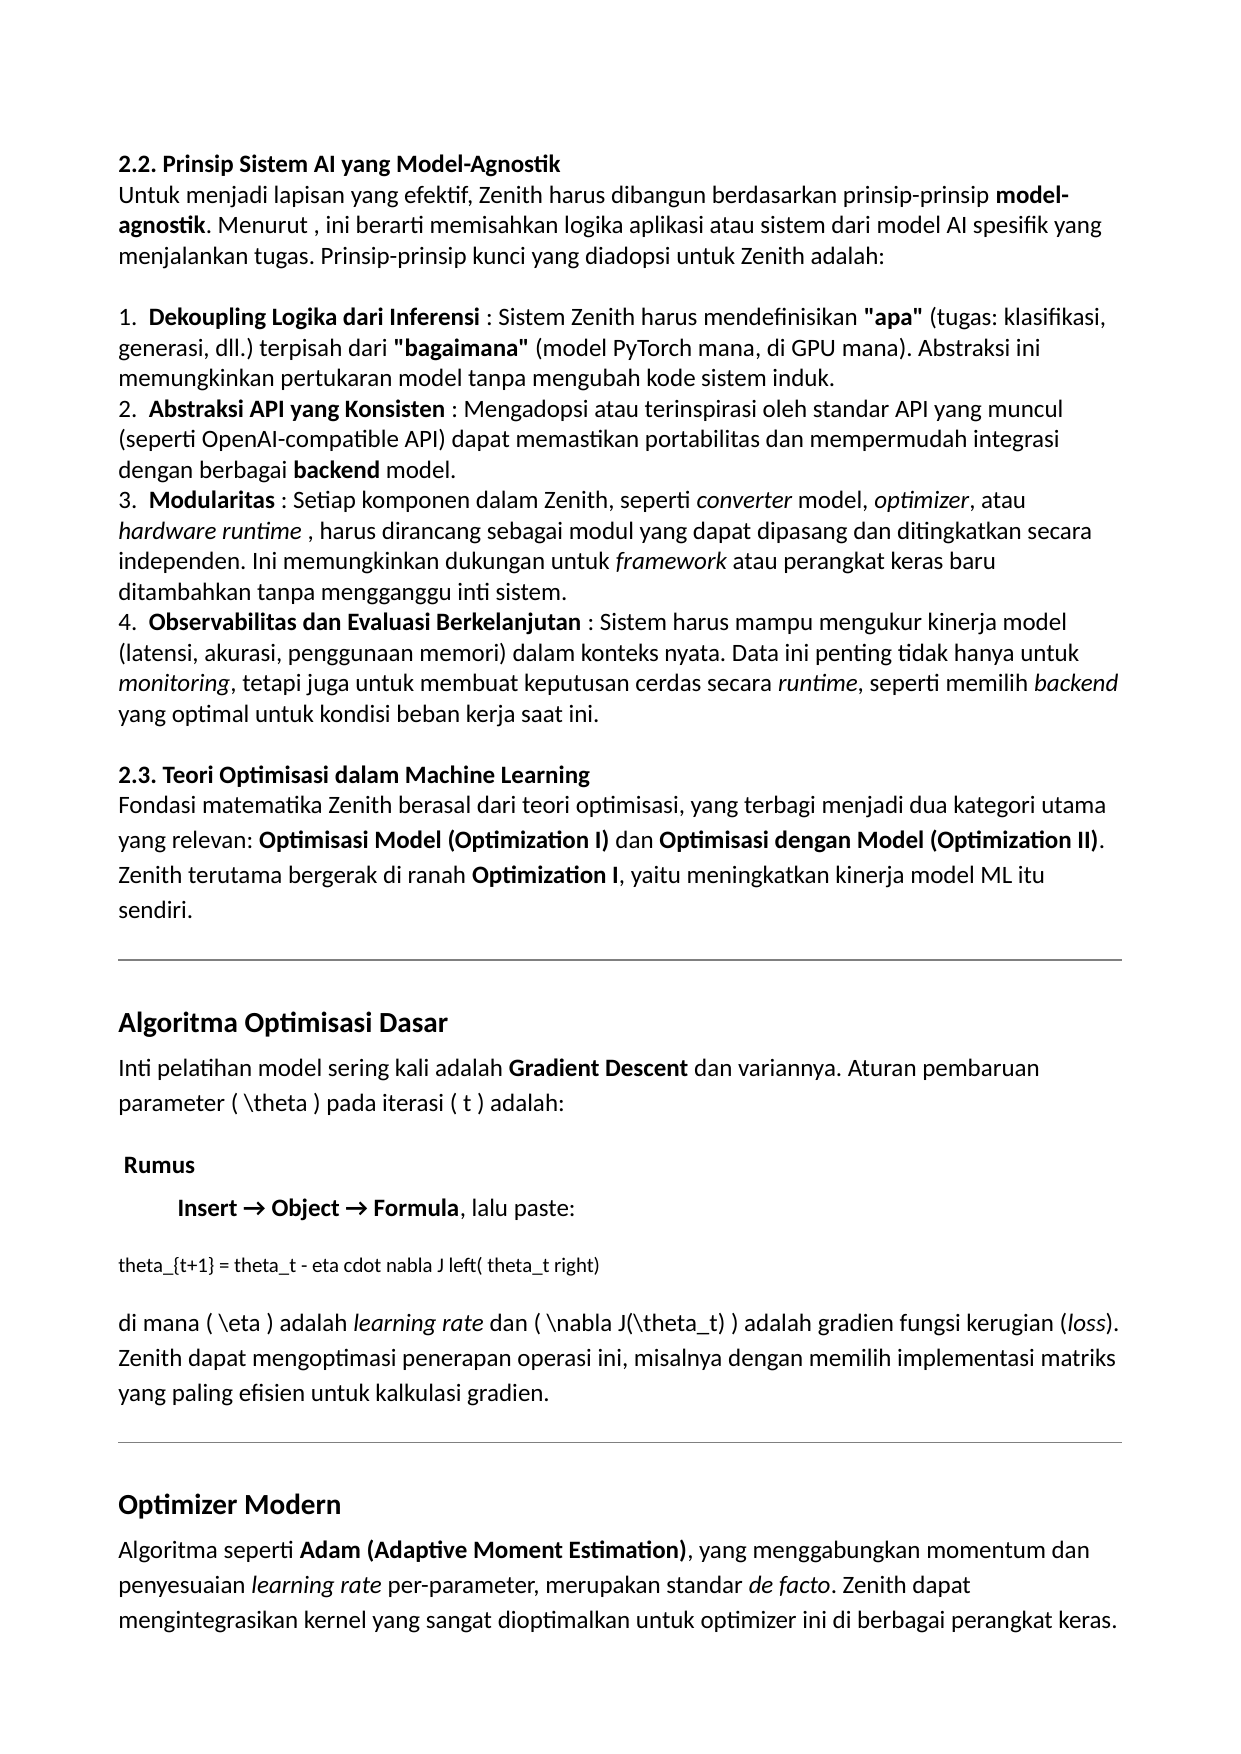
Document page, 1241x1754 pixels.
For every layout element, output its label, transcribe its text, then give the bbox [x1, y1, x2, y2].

text 2. Abstraksi API yang Konsisten : Mengadopsi atau terinspirasi oleh standar API yang muncul (seperti OpenAI-compatible API) dapat memastikan portabilitas dan mempermudah integrasi dengan berbagai backend model. [118, 393, 1122, 484]
text Untuk menjadi lapisan yang efektif, Zenith harus dibangun berdasarkan prinsip-prinsip model-agnostik. Menurut , ini berarti memisahkan logika aplikasi atau sistem dari model AI spesifik yang menjalankan tugas. Prinsip-prinsip kunci yang diadopsi untuk Zenith adalah: [118, 179, 1122, 271]
text Fondasi matematika Zenith berasal dari teori optimisasi, yang terbagi menjadi dua kategori utama yang relevan: Optimisasi Model (Optimization I) dan Optimisasi dengan Model (Optimization II). Zenith terutama bergerak di ranah Optimization I, yaitu meningkatkan kinerja model ML itu sendiri. [118, 789, 1122, 925]
text Inti pelatihan model sering kali adalah Gradient Descent dan variannya. Aturan pembaruan parameter ( \theta ) pada iterasi ( t ) adalah: [118, 1052, 1122, 1118]
text theta_{t+1} = theta_t - eta cdot nabla J left( theta_t right) [118, 1252, 1122, 1278]
text 2.3. Teori Optimisasi dalam Machine Learning [118, 759, 1122, 789]
subtitle Algoritma Optimisasi Dasar [118, 1004, 1122, 1039]
text 1. Dekoupling Logika dari Inferensi : Sistem Zenith harus mendefinisikan "apa" (tugas: klasifikasi, generasi, dll.) terpisah dari "bagaimana" (model PyTorch mana, di GPU mana). Abstraksi ini memungkinkan pertukaran model tanpa mengubah kode sistem induk. [118, 301, 1122, 393]
text Insert → Object → Formula, lalu paste: [177, 1192, 1063, 1223]
text 3. Modularitas : Setiap komponen dalam Zenith, seperti converter model, optimizer, atau hardware runtime , harus dirancang sebagai modul yang dapat dipasang dan ditingkatkan secara independen. Ini memungkinkan dukungan untuk framework atau perangkat keras baru ditambahkan tanpa mengganggu inti sistem. [118, 484, 1122, 606]
text 4. Observabilitas dan Evaluasi Berkelanjutan : Sistem harus mampu mengukur kinerja model (latensi, akurasi, penggunaan memori) dalam konteks nyata. Data ini penting tidak hanya untuk monitoring, tetapi juga untuk membuat keputusan cerdas secara runtime, seperti memilih backend yang optimal untuk kondisi beban kerja saat ini. [118, 606, 1122, 728]
text 2.2. Prinsip Sistem AI yang Model-Agnostik [118, 149, 1122, 179]
subtitle Optimizer Modern [118, 1486, 1122, 1522]
text Algoritma seperti Adam (Adaptive Moment Estimation), yang menggabungkan momentum dan penyesuaian learning rate per-parameter, merupakan standar de facto. Zenith dapat mengintegrasikan kernel yang sangat dioptimalkan untuk optimizer ini di berbagai perangkat keras. [118, 1534, 1122, 1635]
subtitle Rumus [118, 1149, 1122, 1180]
text di mana ( \eta ) adalah learning rate dan ( \nabla J(\theta_t) ) adalah gradien fungsi kerugian (loss). Zenith dapat mengoptimasi penerapan operasi ini, misalnya dengan memilih implementasi matriks yang paling efisien untuk kalkulasi gradien. [118, 1307, 1122, 1408]
